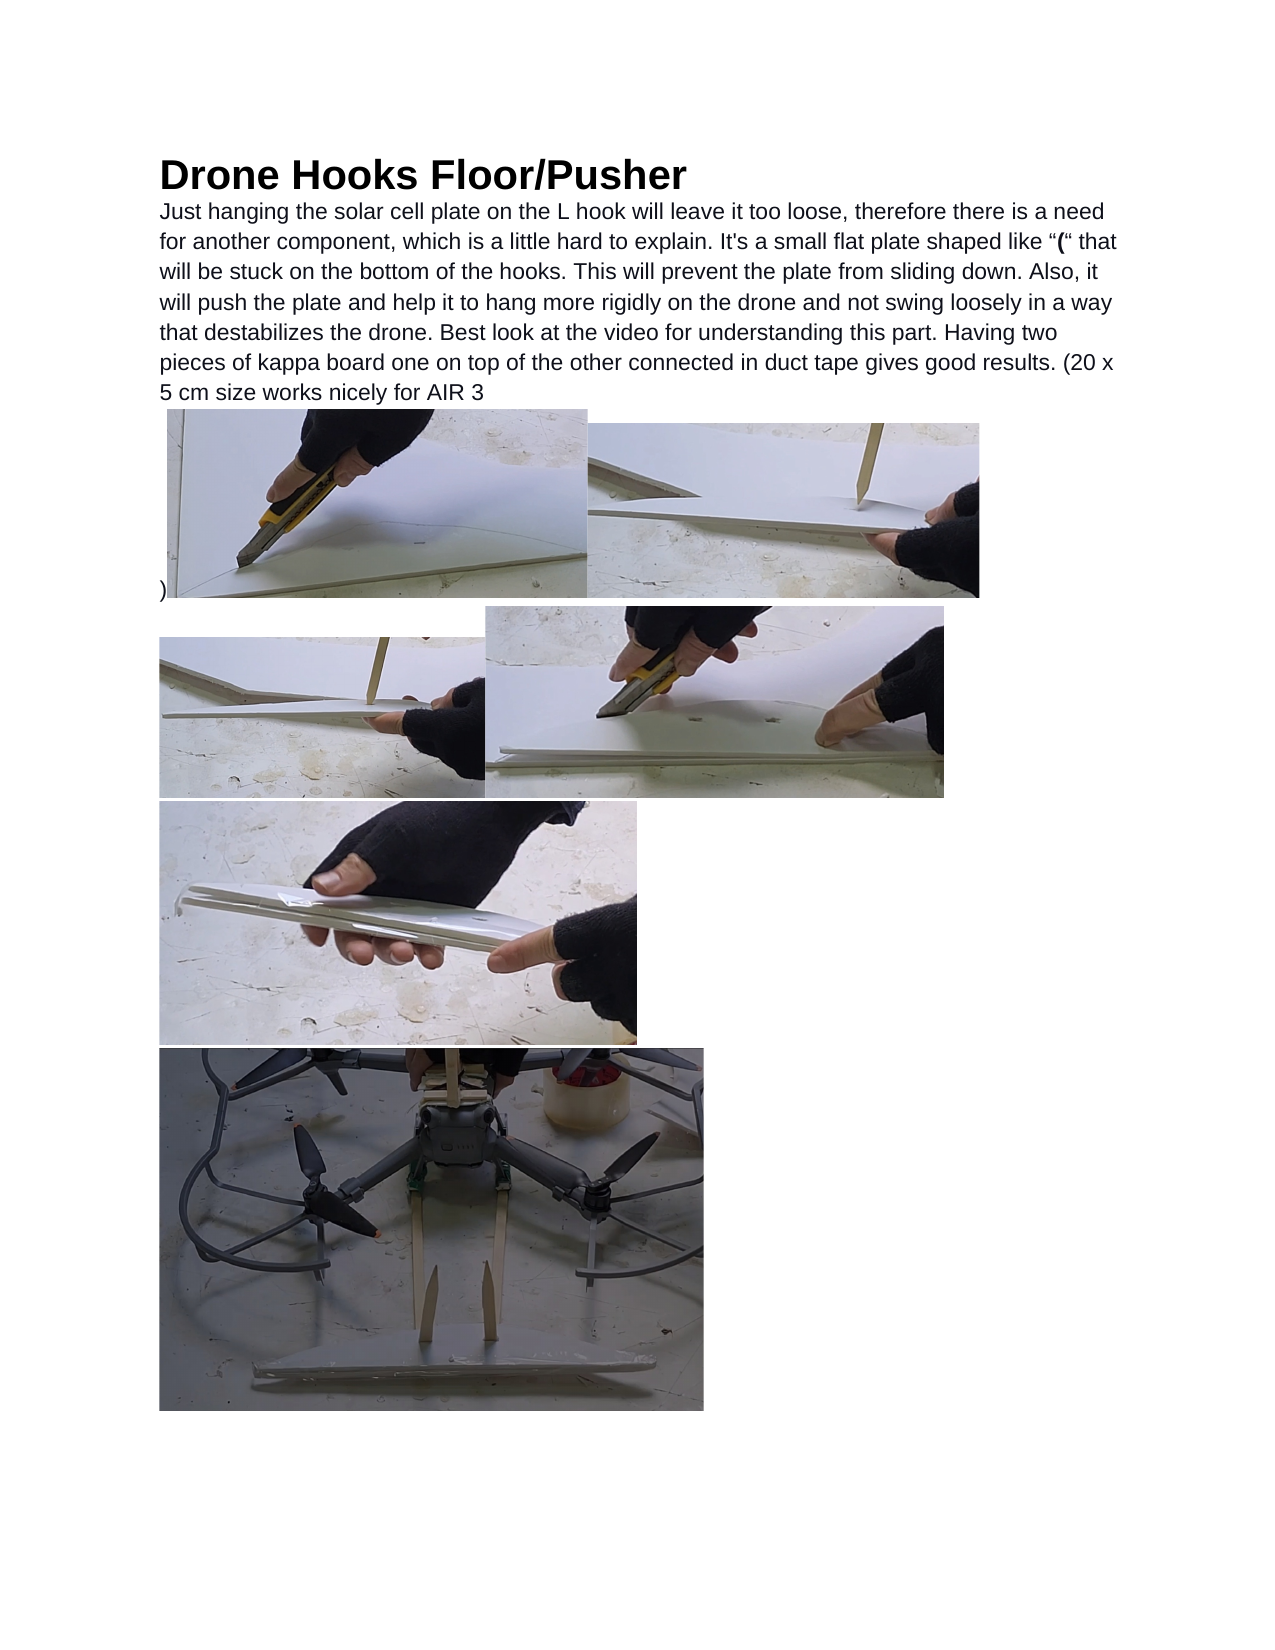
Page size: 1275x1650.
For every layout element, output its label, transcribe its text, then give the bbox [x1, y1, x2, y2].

picture [159, 606, 944, 798]
picture [167, 409, 980, 598]
text Just hanging the solar cell plate on the L hook will leave it too loose, therefore there is a need for another component, which is a little hard to explain. It's a small flat plate shaped like “(“ that will be stuck on the bottom of the hooks. This will prevent the plate from sliding down. Also, it will push the plate and help it to hang more rigidly on the drone and not swing loosely in a way that destabilizes the drone. Best look at the video for understanding this part. Having two pieces of kappa board one on top of the other connected in duct tape gives good results. (20 x 5 cm size works nicely for AIR 3 [159, 198, 1125, 406]
subtitle Drone Hooks Floor/Pusher [159, 150, 1125, 198]
text ) [159, 409, 1125, 1410]
picture [159, 801, 637, 1045]
picture [159, 1048, 704, 1411]
